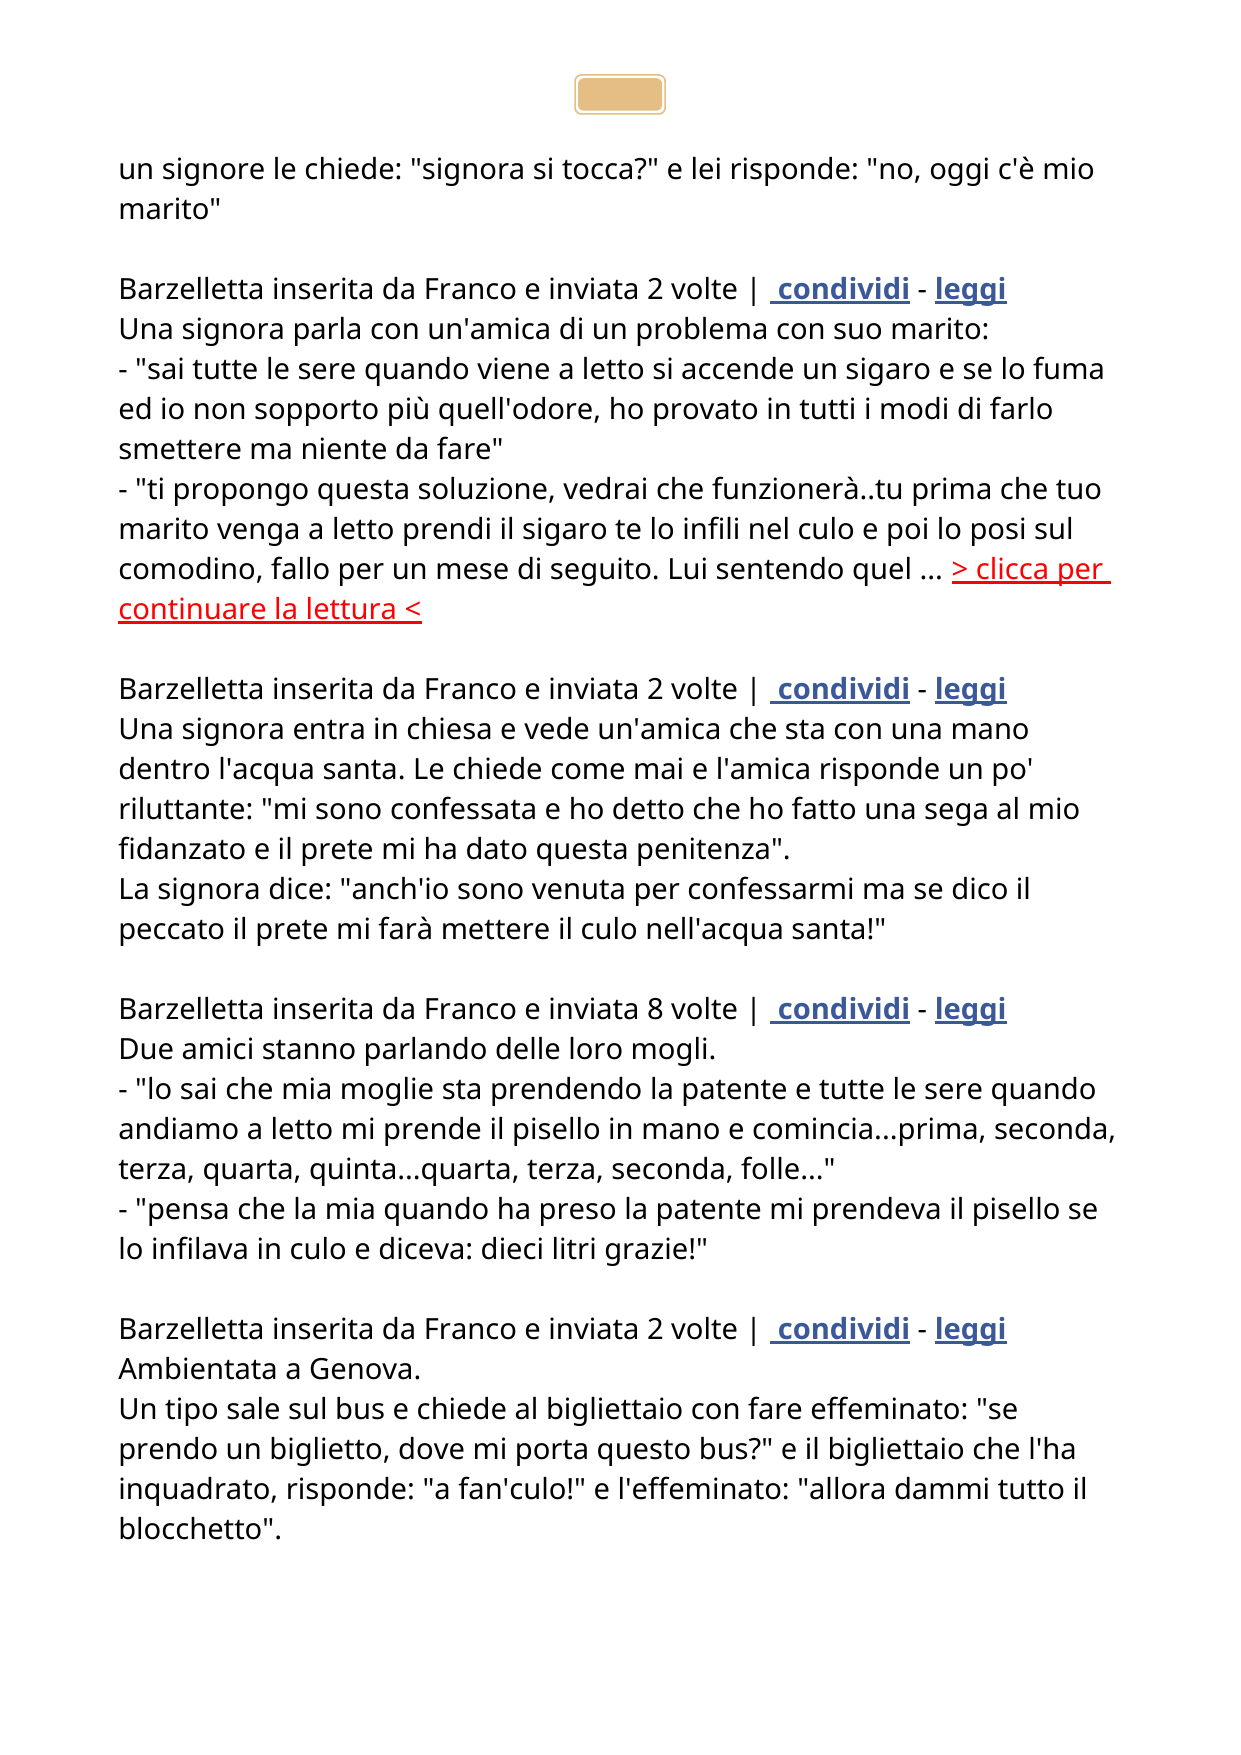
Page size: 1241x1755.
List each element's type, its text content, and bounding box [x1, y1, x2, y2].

text Due amici stanno parlando delle loro mogli. - "lo sai che mia moglie sta prendendo la patente e tutte le sere quando andiamo a letto mi prende il pisello in mano e comincia...prima, seconda, terza, quarta, quinta...quarta, terza, seconda, folle..." - "pensa che la mia quando ha preso la patente mi prendeva il pisello se lo infilava in culo e diceva: dieci litri grazie!" [118, 1028, 1122, 1268]
text Una signora entra in chiesa e vede un'amica che sta con una mano dentro l'acqua santa. Le chiede come mai e l'amica risponde un po' riluttante: "mi sono confessata e ho detto che ho fatto una sega al mio fidanzato e il prete mi ha dato questa penitenza". La signora dice: "anch'io sono venuta per confessarmi ma se dico il peccato il prete mi farà mettere il culo nell'acqua santa!" [118, 708, 1122, 948]
text Una signora parla con un'amica di un problema con suo marito: - "sai tutte le sere quando viene a letto si accende un sigaro e se lo fuma ed io non sopporto più quell'odore, ho provato in tutti i modi di farlo smettere ma niente da fare" - "ti propongo questa soluzione, vedrai che funzionerà..tu prima che tuo marito venga a letto prendi il sigaro te lo infili nel culo e poi lo posi sul comodino, fallo per un mese di seguito. Lui sentendo quel ... > clicca per continuare la lettura < [118, 308, 1122, 628]
text Barzelletta inserita da Franco e inviata 2 volte | condividi - leggi [118, 628, 1122, 708]
text Barzelletta inserita da Franco e inviata 2 volte | condividi - leggi [118, 1268, 1122, 1348]
text un signore le chiede: "signora si tocca?" e lei risponde: "no, oggi c'è mio marito" [118, 148, 1122, 228]
text Ambientata a Genova. Un tipo sale sul bus e chiede al bigliettaio con fare effeminato: "se prendo un biglietto, dove mi porta questo bus?" e il bigliettaio che l'ha inquadrato, risponde: "a fan'culo!" e l'effeminato: "allora dammi tutto il blocchetto". [118, 1348, 1122, 1548]
text Barzelletta inserita da Franco e inviata 2 volte | condividi - leggi [118, 228, 1122, 308]
text Barzelletta inserita da Franco e inviata 8 volte | condividi - leggi [118, 948, 1122, 1028]
